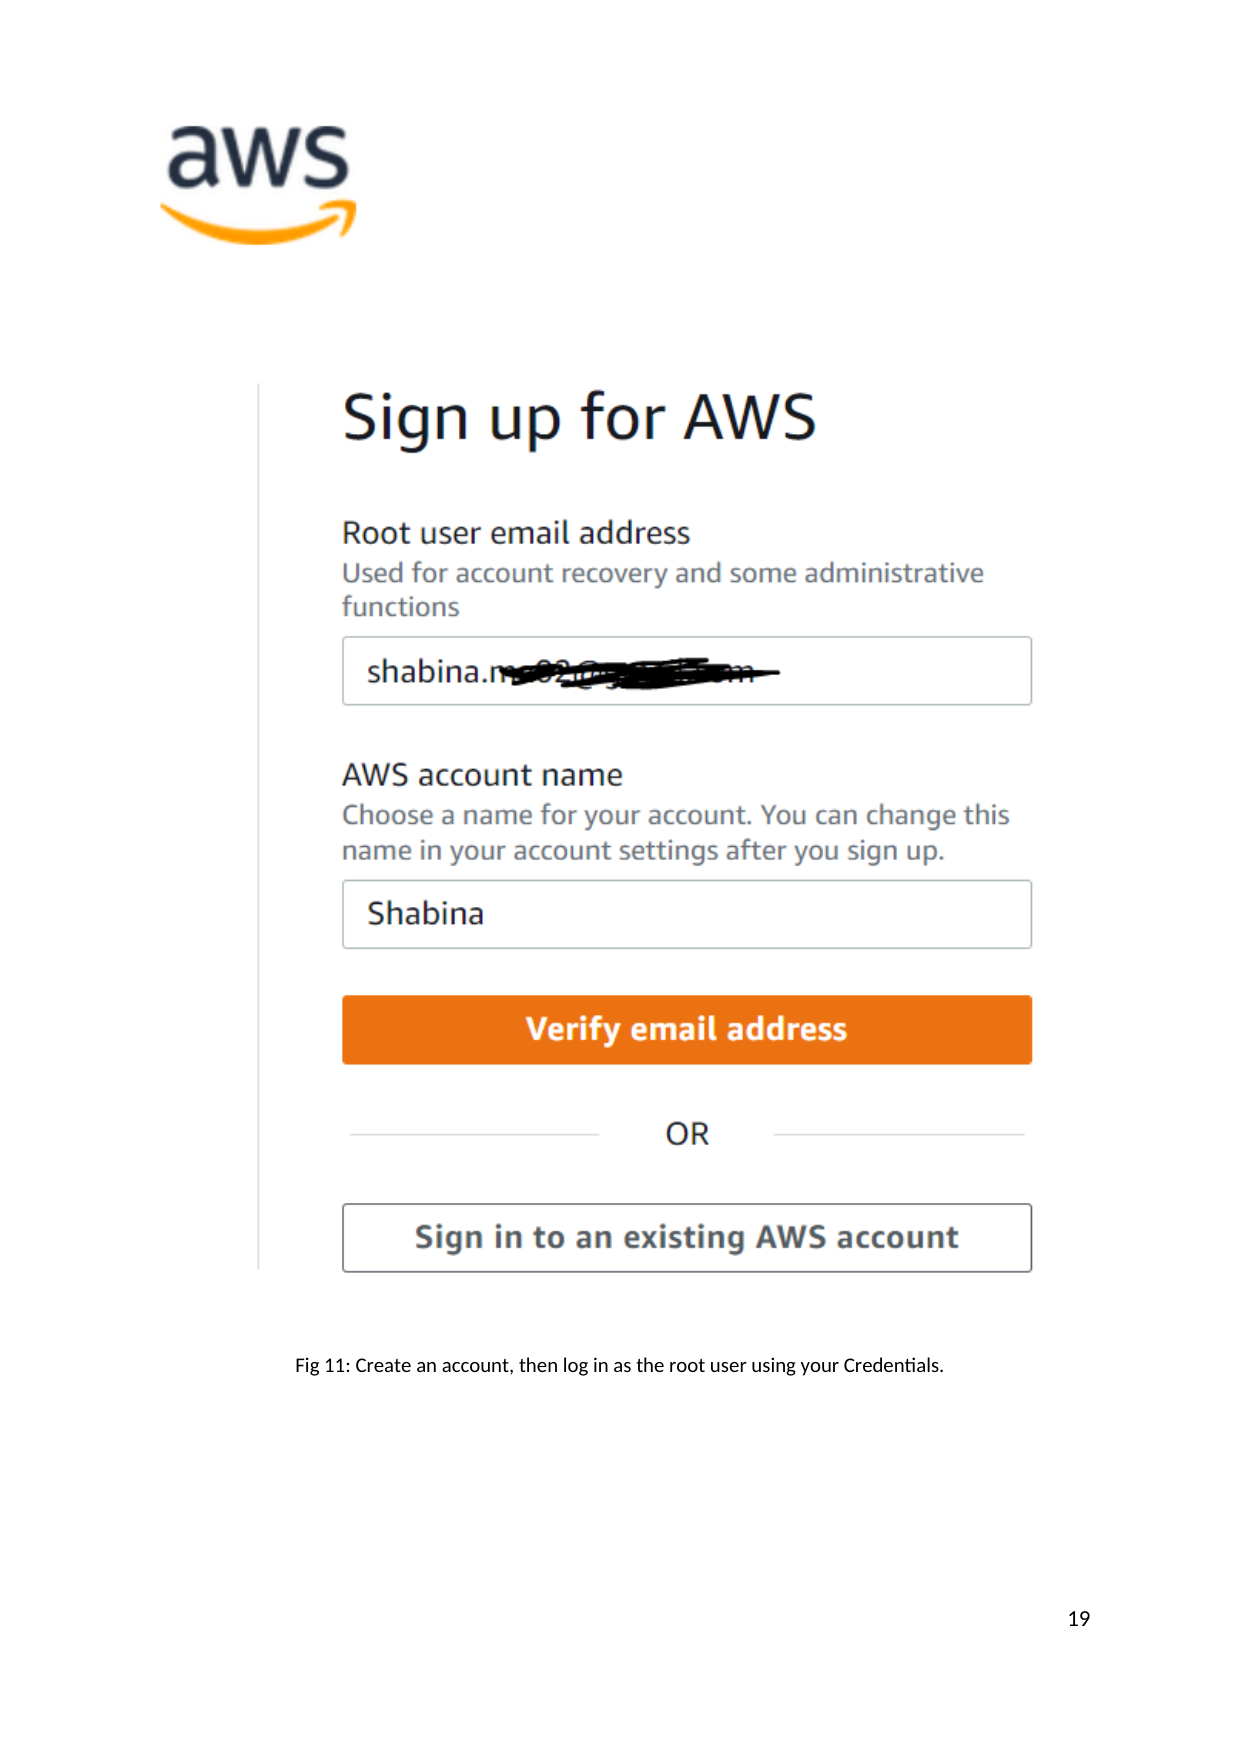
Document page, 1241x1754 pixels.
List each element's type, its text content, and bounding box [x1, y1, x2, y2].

text Fig 11: Create an account, then log in as the root user using your Credentials. [150, 1353, 1090, 1378]
